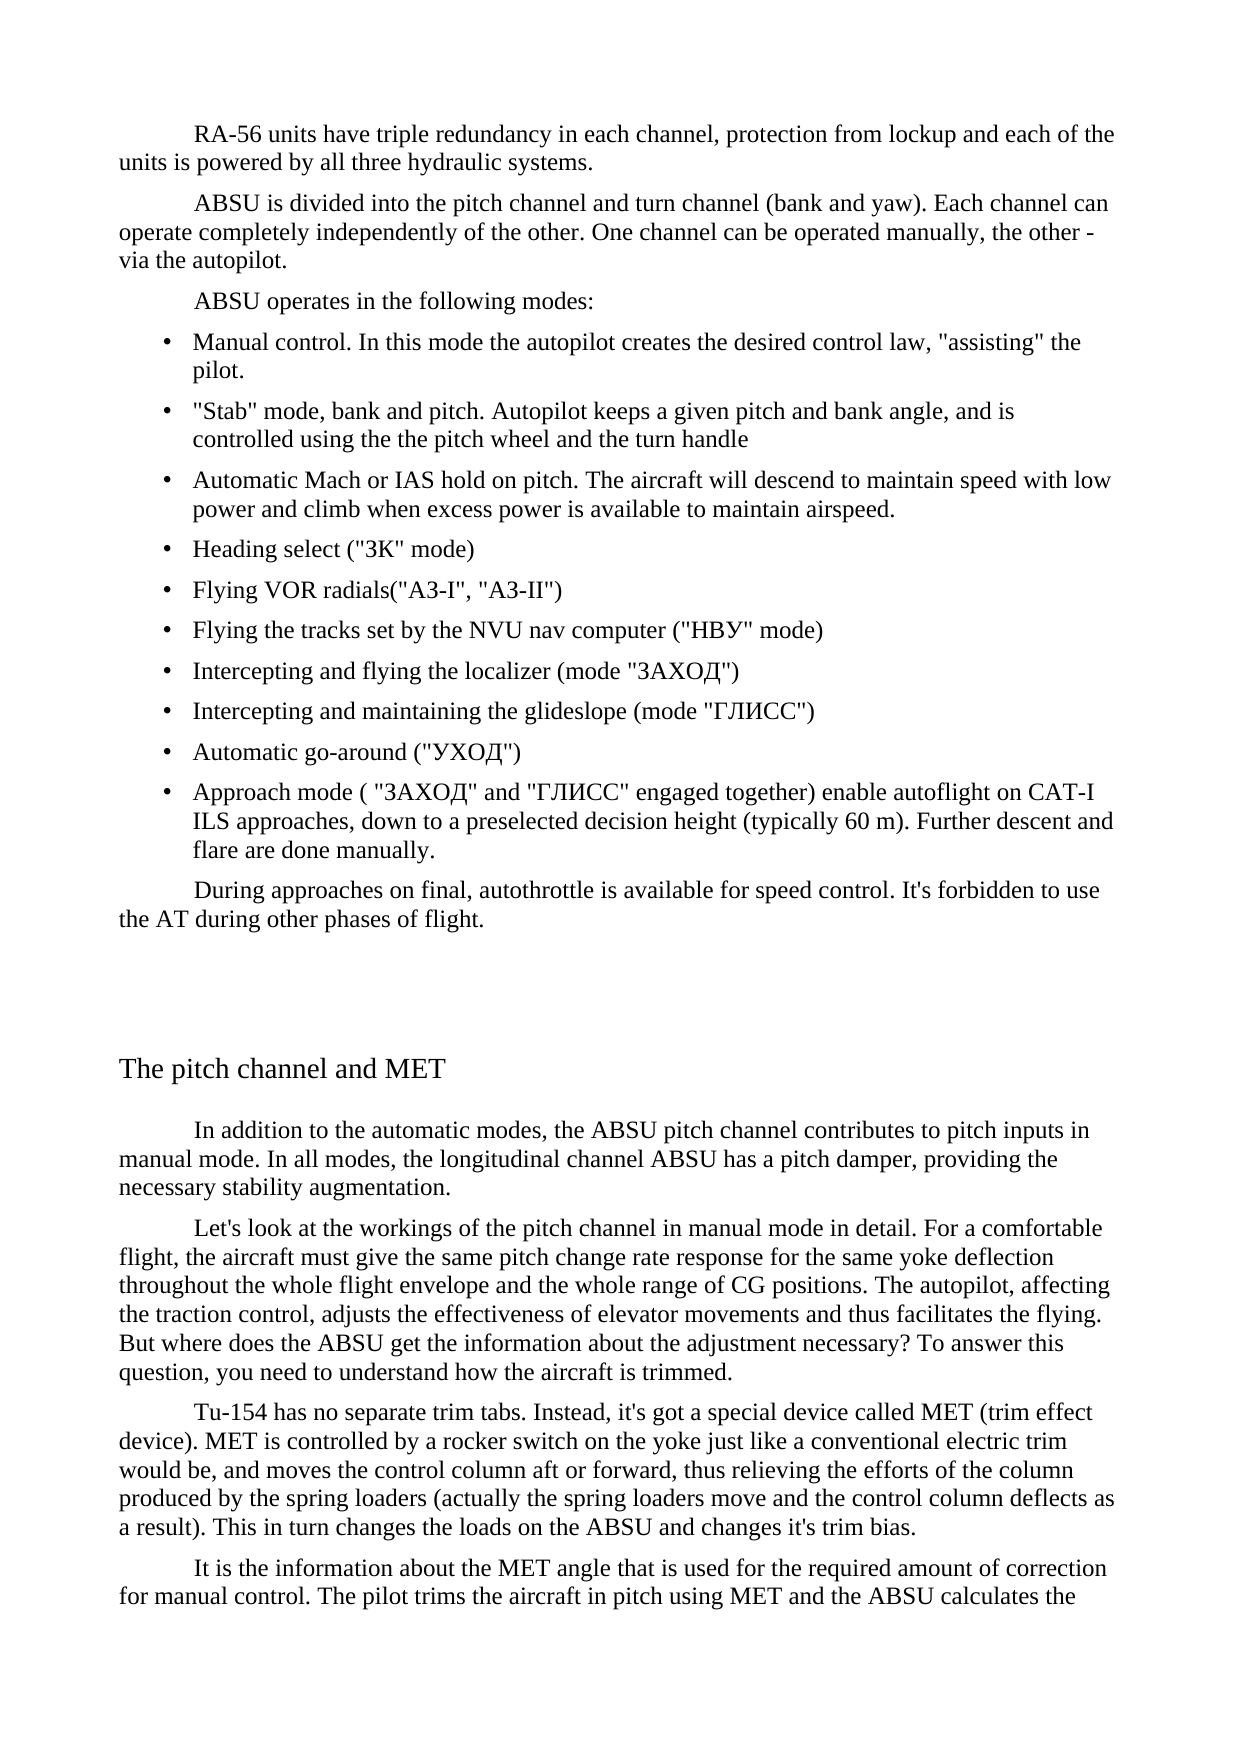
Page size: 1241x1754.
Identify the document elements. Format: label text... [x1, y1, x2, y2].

list Manual control. In this mode the autopilot creates the desired control law, "assisting" the pilot. [163, 327, 1122, 384]
list Flying the tracks set by the NVU nav computer ("НВУ" mode) [163, 615, 1122, 644]
text During approaches on final, autothrottle is available for speed control. It's forbidden to use the AT during other phases of flight. [119, 876, 1122, 933]
list Automatic Mach or IAS hold on pitch. The aircraft will descend to maintain speed with low power and climb when excess power is available to maintain airspeed. [163, 465, 1122, 523]
list Automatic go-around ("УХОД") [163, 737, 1122, 766]
text Let's look at the workings of the pitch channel in manual mode in detail. For a comfortable flight, the aircraft must give the same pitch change rate response for the same yoke deflection throughout the whole flight envelope and the whole range of CG positions. The autopilot, affecting the traction control, adjusts the effectiveness of elevator movements and thus facilitates the flying. But where does the ABSU get the information about the adjustment necessary? To answer this question, you need to understand how the aircraft is trimmed. [119, 1213, 1122, 1385]
list Intercepting and maintaining the glideslope (mode "ГЛИСС") [163, 696, 1122, 725]
list Intercepting and flying the localizer (mode "ЗАХОД") [163, 656, 1122, 685]
text ABSU is divided into the pitch channel and turn channel (bank and yaw). Each channel can operate completely independently of the other. One channel can be operated manually, the other - via the autopilot. [119, 188, 1122, 274]
list "Stab" mode, bank and pitch. Autopilot keeps a given pitch and bank angle, and is controlled using the the pitch wheel and the turn handle [163, 396, 1122, 453]
list Flying VOR radials("АЗ-I", "АЗ-II") [163, 575, 1122, 604]
text ABSU operates in the following modes: [119, 286, 1122, 315]
text RA-56 units have triple redundancy in each channel, protection from lockup and each of the units is powered by all three hydraulic systems. [119, 119, 1122, 176]
text Tu-154 has no separate trim tabs. Instead, it's got a special device called MET (trim effect device). MET is controlled by a rocker switch on the yoke just like a conventional electric trim would be, and moves the control column aft or forward, thus relieving the efforts of the column produced by the spring loaders (actually the spring loaders move and the control column deflects as a result). This in turn changes the loads on the ABSU and changes it's trim bias. [119, 1397, 1122, 1541]
text It is the information about the MET angle that is used for the required amount of correction for manual control. The pilot trims the aircraft in pitch using MET and the ABSU calculates the [119, 1553, 1122, 1610]
text The pitch channel and MET [119, 1051, 1122, 1085]
list Heading select ("ЗК" mode) [163, 534, 1122, 563]
list Approach mode ( "ЗАХОД" and "ГЛИСС" engaged together) enable autoflight on CAT-I ILS approaches, down to a preselected decision height (typically 60 m). Further descent and flare are done manually. [163, 777, 1122, 864]
text In addition to the automatic modes, the ABSU pitch channel contributes to pitch inputs in manual mode. In all modes, the longitudinal channel ABSU has a pitch damper, providing the necessary stability augmentation. [119, 1115, 1122, 1201]
